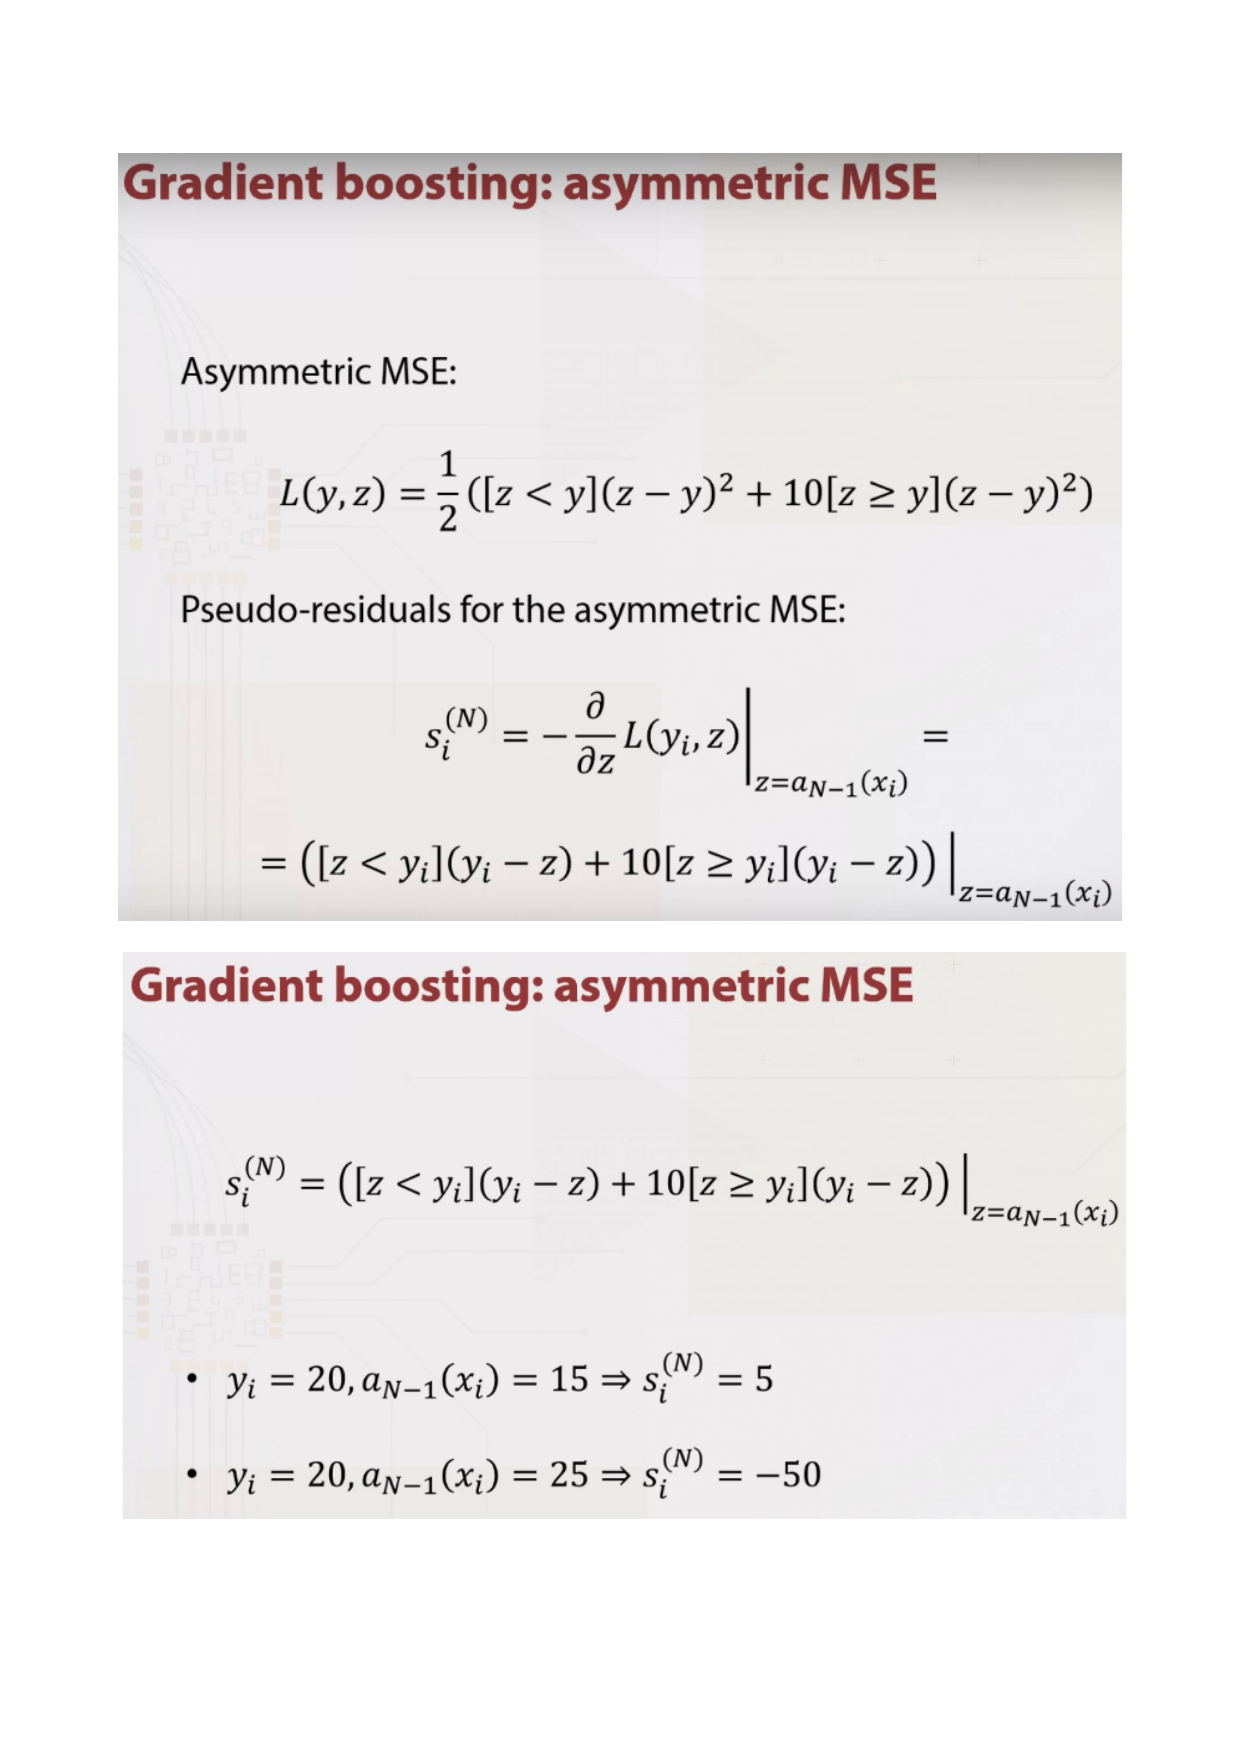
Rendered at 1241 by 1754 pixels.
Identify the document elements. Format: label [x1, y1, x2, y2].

picture [122, 952, 1127, 1519]
picture [118, 153, 1123, 921]
